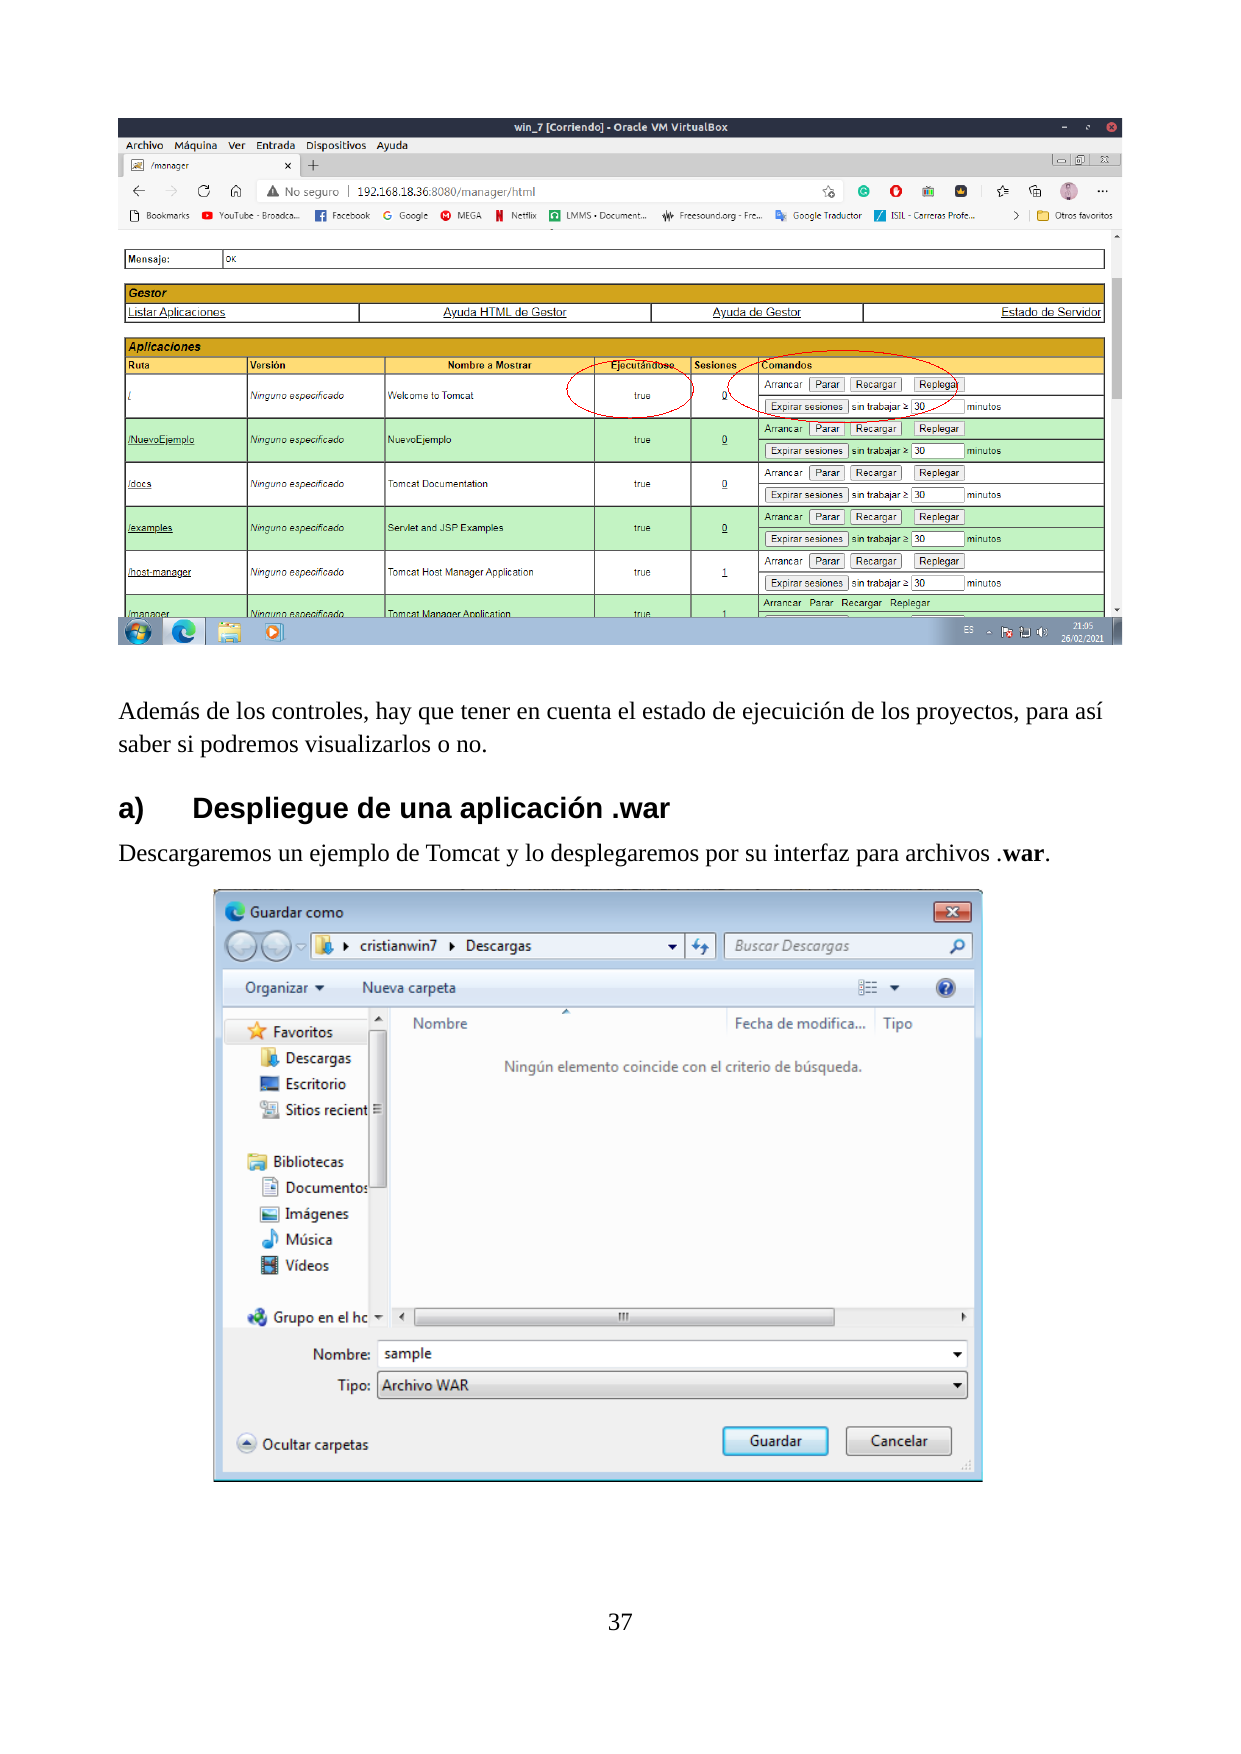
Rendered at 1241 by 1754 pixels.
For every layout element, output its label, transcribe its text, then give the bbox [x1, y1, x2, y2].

text Además de los controles, hay que tener en cuenta el estado de ejecuición de los proyectos, para así saber si podremos visualizarlos o no. [118, 696, 1122, 758]
text Descargaremos un ejemplo de Tomcat y lo desplegaremos por su interfaz para archivos .war. [118, 838, 1122, 866]
picture [213, 889, 983, 1482]
picture [118, 118, 1123, 645]
subtitle Despliegue de una aplicación .war [118, 791, 1122, 825]
